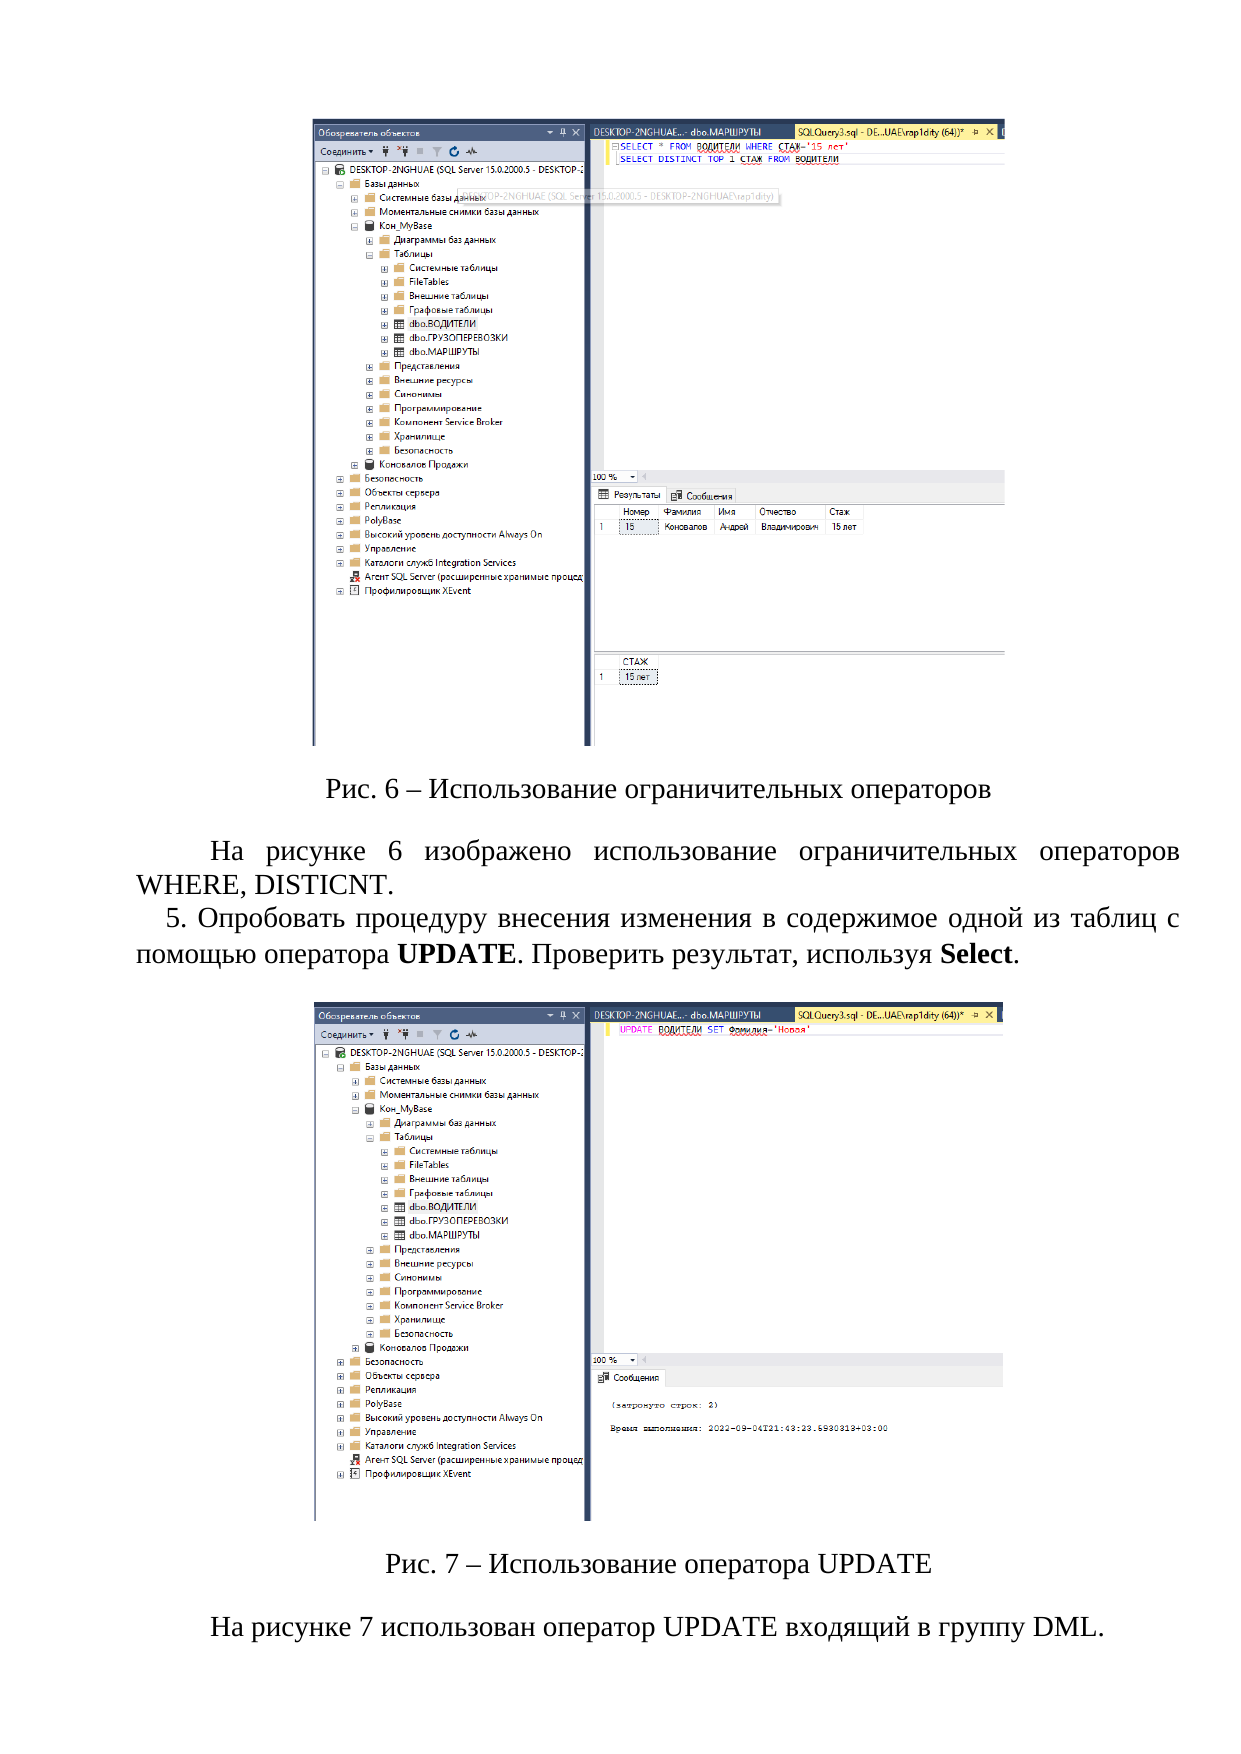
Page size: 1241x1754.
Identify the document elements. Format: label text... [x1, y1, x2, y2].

picture [312, 118, 1005, 746]
text Рис. 7 – Использование оператора UPDATE [136, 1546, 1181, 1579]
text На рисунке 6 изображено использование ограничительных операторов WHERE, DISTICNT. [136, 833, 1181, 901]
text 5. Опробовать процедуру внесения изменения в содержимое одной из таблиц с помощью оператора UPDATE. Проверить результат, используя Select. [136, 901, 1181, 970]
text Рис. 6 – Использование ограничительных операторов [136, 771, 1181, 804]
text На рисунке 7 использован оператор UPDATE входящий в группу DML. [136, 1609, 1181, 1642]
picture [314, 1002, 1003, 1521]
